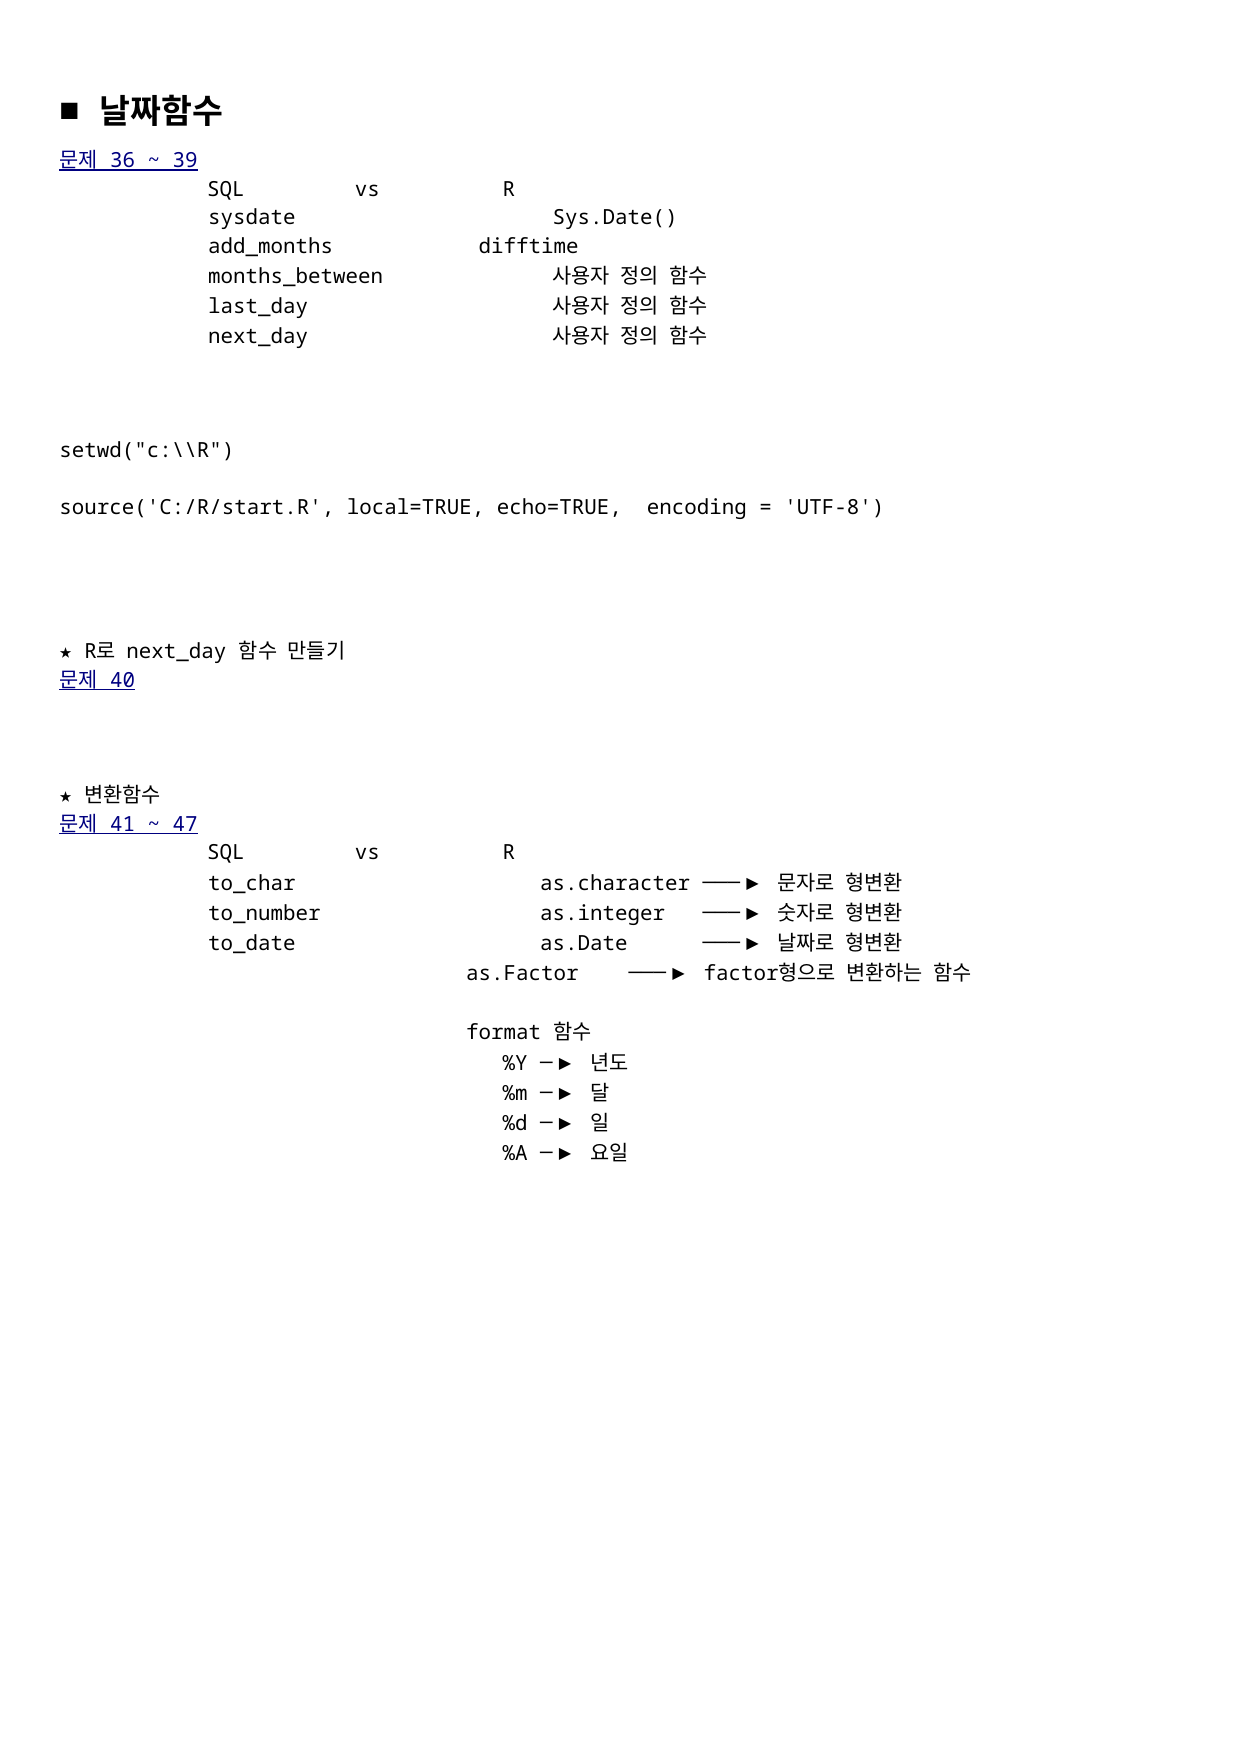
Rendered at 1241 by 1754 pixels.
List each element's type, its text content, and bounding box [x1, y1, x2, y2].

text SQL vs R [59, 174, 1181, 202]
subtitle ■ 날짜함수 [59, 84, 1181, 133]
text 문제 40 [59, 665, 1181, 693]
text 문제 36 ~ 39 [59, 145, 1181, 174]
text as.Factor ───▶ factor형으로 변환하는 함수 [59, 957, 1181, 987]
text format 함수 [59, 1015, 1181, 1046]
text to_char as.character ───▶ 문자로 형변환 [59, 866, 1181, 896]
text last_day 사용자 정의 함수 [59, 289, 1181, 320]
text SQL vs R [59, 837, 1181, 866]
text ★ R로 next_day 함수 만들기 [59, 634, 1181, 665]
text %d ─▶ 일 [59, 1106, 1181, 1137]
text %A ─▶ 요일 [59, 1137, 1181, 1167]
text setwd("c:\\R") [59, 435, 1181, 464]
text months_between 사용자 정의 함수 [59, 259, 1181, 289]
text %m ─▶ 달 [59, 1076, 1181, 1106]
text ★ 변환함수 [59, 778, 1181, 809]
text to_number as.integer ───▶ 숫자로 형변환 [59, 896, 1181, 926]
text next_day 사용자 정의 함수 [59, 320, 1181, 350]
text add_months difftime [59, 231, 1181, 259]
text %Y ─▶ 년도 [59, 1046, 1181, 1076]
text source('C:/R/start.R', local=TRUE, echo=TRUE, encoding = 'UTF-8') [59, 492, 1181, 521]
text 문제 41 ~ 47 [59, 809, 1181, 837]
text to_date as.Date ───▶ 날짜로 형변환 [59, 926, 1181, 957]
text sysdate Sys.Date() [59, 202, 1181, 231]
